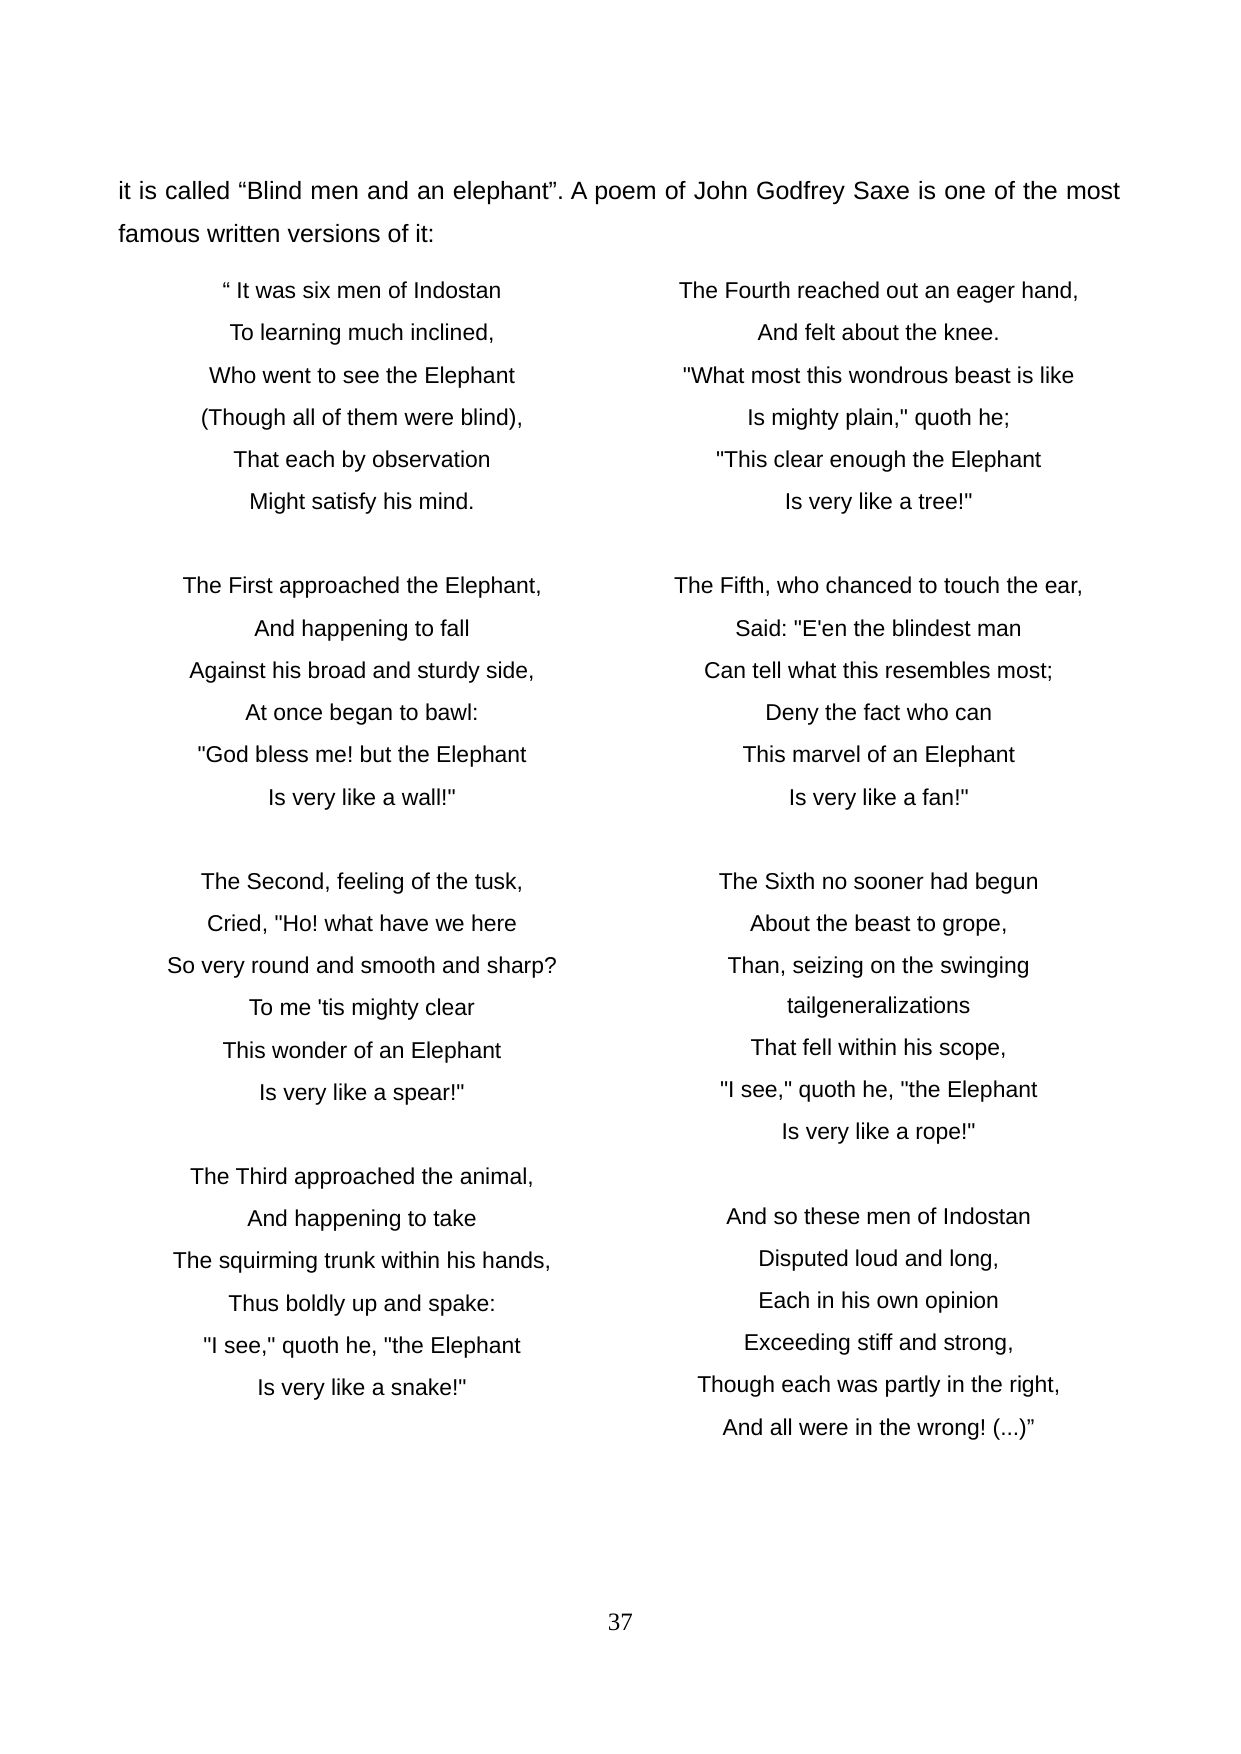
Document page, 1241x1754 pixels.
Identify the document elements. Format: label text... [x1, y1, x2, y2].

text The Fifth, who chanced to touch the ear, [635, 572, 1122, 599]
text And happening to fall [118, 615, 605, 641]
text Said: "E'en the blindest man [635, 615, 1122, 641]
text “ It was six men of Indostan [118, 277, 605, 303]
text About the beast to grope, [635, 910, 1122, 936]
text The First approached the Elephant, [118, 572, 605, 599]
text And all were in the wrong! (...)” [635, 1413, 1122, 1440]
text it is called “Blind men and an elephant”. A poem of John Godfrey Saxe is one of the most famous written versions of it: [118, 176, 1122, 248]
text The Fourth reached out an eager hand, [635, 277, 1122, 303]
text That each by observation [118, 446, 605, 472]
text "I see," quoth he, "the Elephant [635, 1076, 1122, 1102]
text Is very like a wall!" [118, 783, 605, 810]
text Can tell what this resembles most; [635, 657, 1122, 683]
text At once began to bawl: [118, 699, 605, 725]
text To me 'tis mighty clear [118, 994, 605, 1021]
text Against his broad and sturdy side, [118, 657, 605, 683]
text "What most this wondrous beast is like [635, 362, 1122, 388]
text This marvel of an Elephant [635, 741, 1122, 768]
text (Though all of them were blind), [118, 404, 605, 430]
text Is very like a fan!" [635, 783, 1122, 810]
text Than, seizing on the swinging tailgeneralizations [635, 952, 1122, 1018]
text This wonder of an Elephant [118, 1037, 605, 1063]
text Is very like a rope!" [635, 1118, 1122, 1144]
text Each in his own opinion [635, 1287, 1122, 1313]
text The Sixth no sooner had begun [635, 868, 1122, 894]
text Is mighty plain," quoth he; [635, 404, 1122, 430]
text And felt about the knee. [635, 319, 1122, 346]
text The squirming trunk within his hands, [118, 1247, 605, 1274]
text "God bless me! but the Elephant [118, 741, 605, 768]
text So very round and smooth and sharp? [118, 952, 605, 978]
text Thus boldly up and spake: [118, 1290, 605, 1316]
text Deny the fact who can [635, 699, 1122, 725]
text And happening to take [118, 1205, 605, 1232]
text Is very like a snake!" [118, 1374, 605, 1400]
text Is very like a spear!" [118, 1079, 605, 1105]
text Though each was partly in the right, [635, 1371, 1122, 1398]
text "This clear enough the Elephant [635, 446, 1122, 472]
text Cried, "Ho! what have we here [118, 910, 605, 936]
text Who went to see the Elephant [118, 362, 605, 388]
text The Second, feeling of the tusk, [118, 868, 605, 894]
text That fell within his scope, [635, 1034, 1122, 1060]
text And so these men of Indostan [635, 1203, 1122, 1229]
text Might satisfy his mind. [118, 488, 605, 514]
text "I see," quoth he, "the Elephant [118, 1332, 605, 1358]
text Is very like a tree!" [635, 488, 1122, 514]
text To learning much inclined, [118, 319, 605, 346]
text Exceeding stiff and strong, [635, 1329, 1122, 1356]
text The Third approached the animal, [118, 1163, 605, 1189]
text Disputed loud and long, [635, 1245, 1122, 1271]
